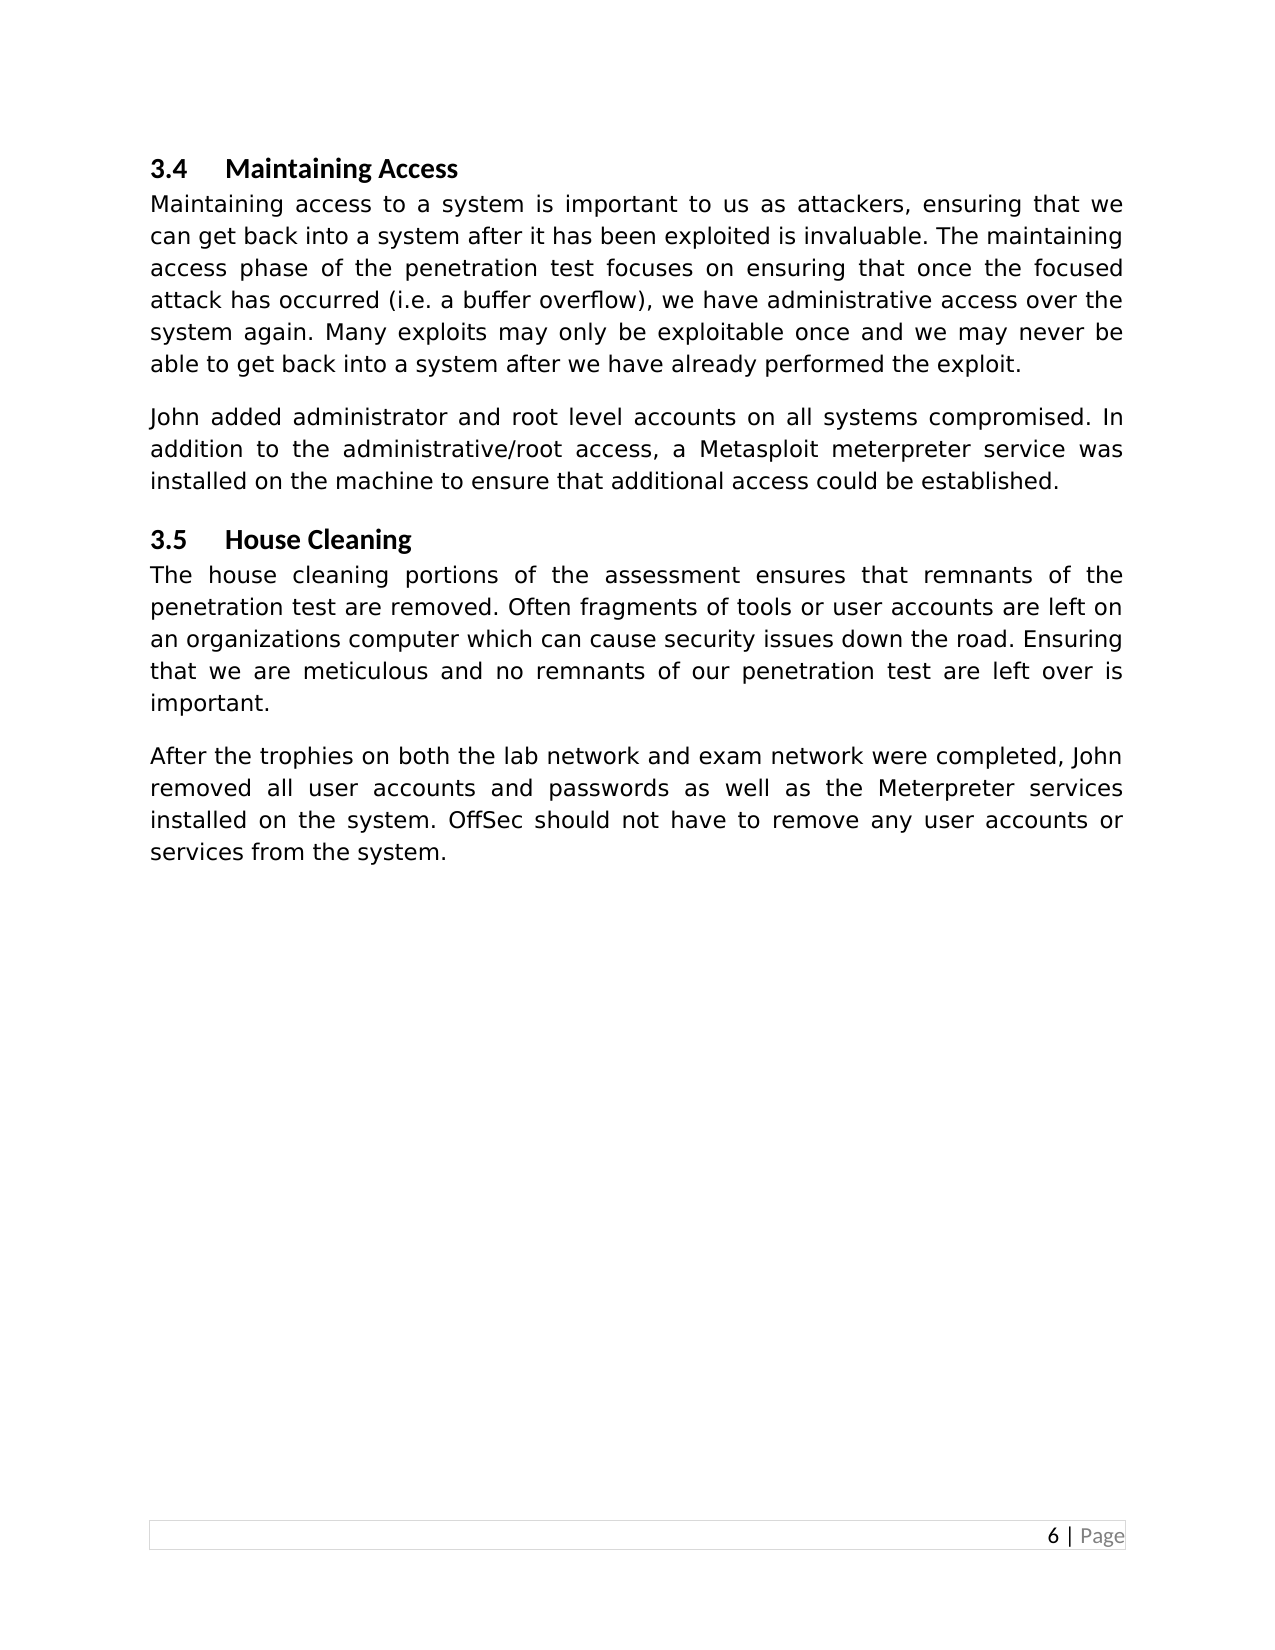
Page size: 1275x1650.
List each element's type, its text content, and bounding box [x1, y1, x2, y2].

text Maintaining access to a system is important to us as attackers, ensuring that we can get back into a system after it has been exploited is invaluable. The maintaining access phase of the penetration test focuses on ensuring that once the focused attack has occurred (i.e. a buffer overflow), we have administrative access over the system again. Many exploits may only be exploitable once and we may never be able to get back into a system after we have already performed the exploit. [150, 192, 1125, 378]
text The house cleaning portions of the assessment ensures that remnants of the penetration test are removed. Often fragments of tools or user accounts are left on an organizations computer which can cause security issues down the road. Ensuring that we are meticulous and no remnants of our penetration test are left over is important. [150, 563, 1125, 717]
subtitle House Cleaning [150, 521, 1125, 557]
text After the trophies on both the lab network and exam network were completed, John removed all user accounts and passwords as well as the Meterpreter services installed on the system. OffSec should not have to remove any user accounts or services from the system. [150, 743, 1125, 866]
subtitle Maintaining Access [150, 150, 1125, 186]
text John added administrator and root level accounts on all systems compromised. In addition to the administrative/root access, a Metasploit meterpreter service was installed on the machine to ensure that additional access could be established. [150, 404, 1125, 495]
